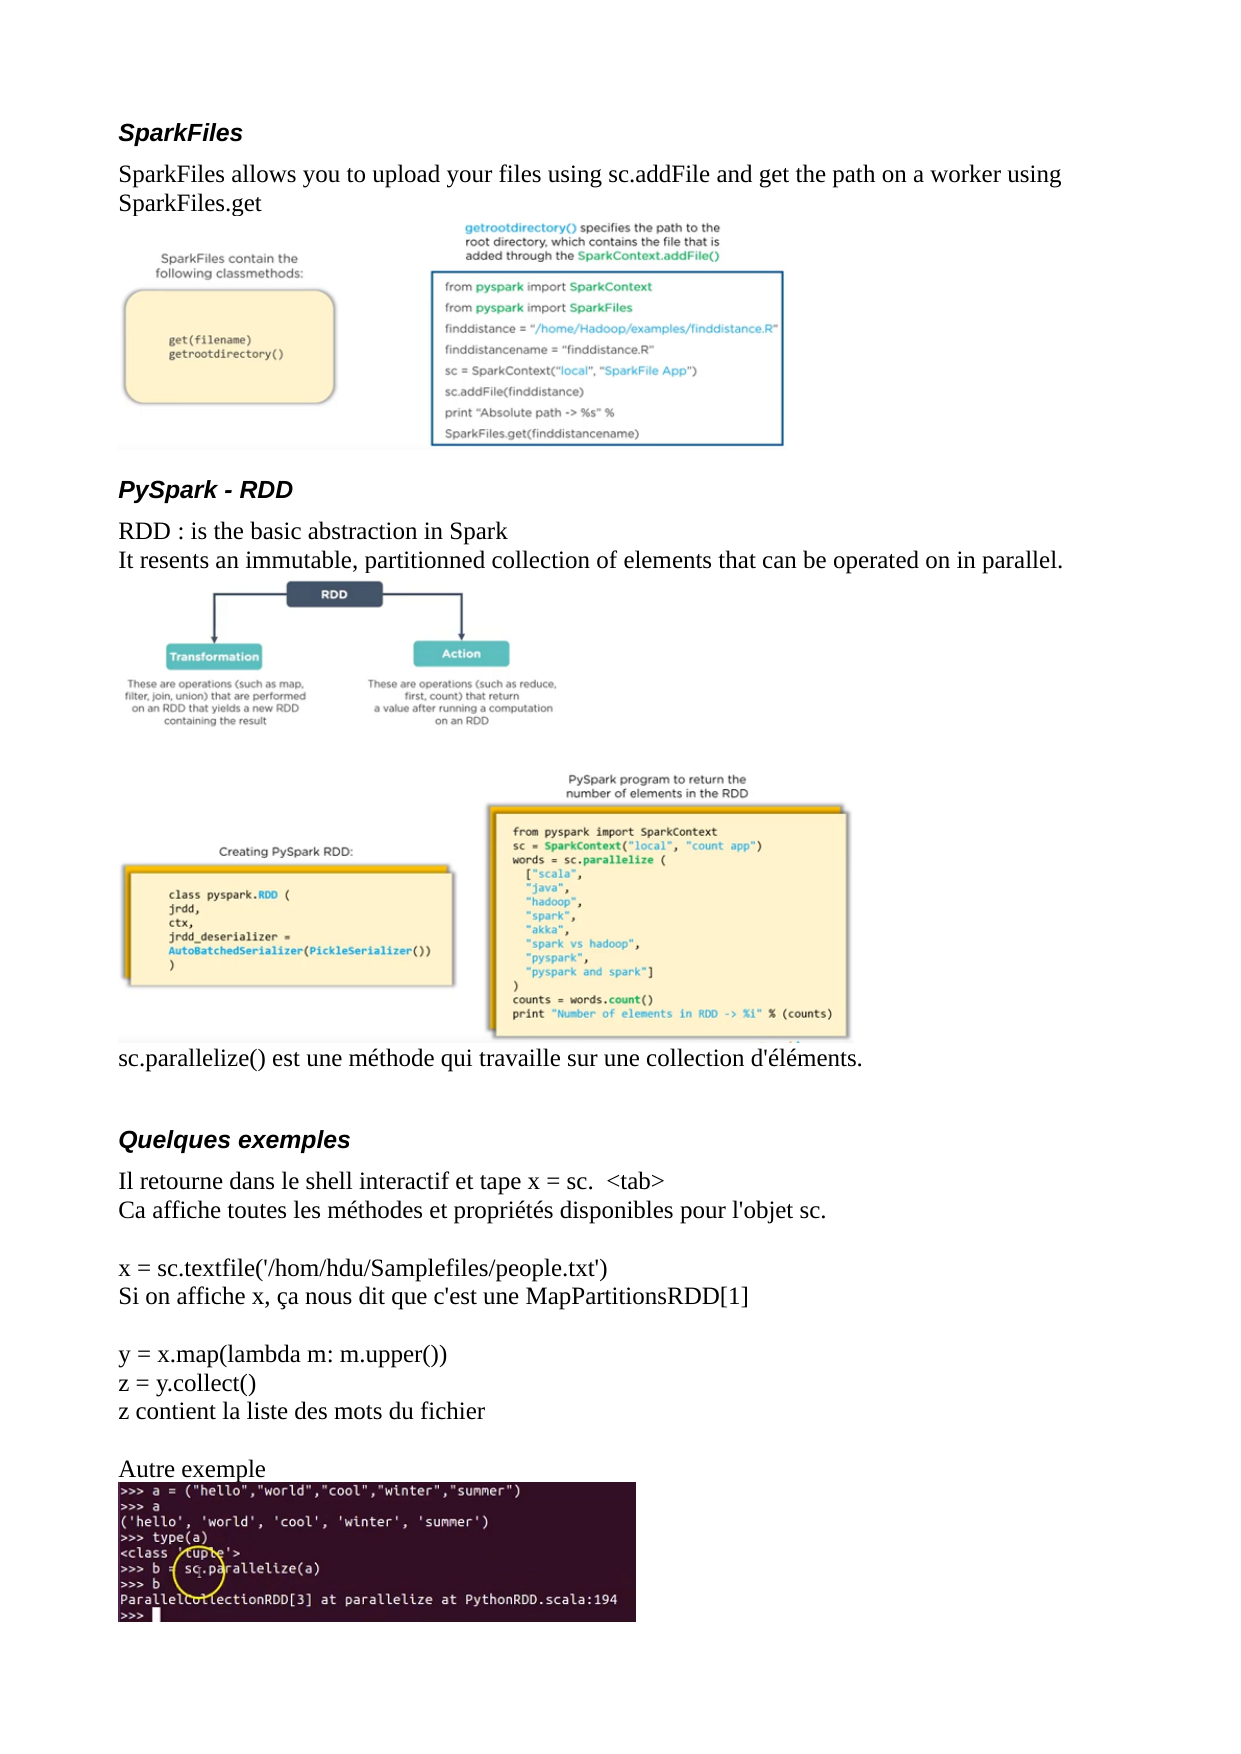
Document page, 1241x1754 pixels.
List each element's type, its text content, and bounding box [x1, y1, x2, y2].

picture [118, 573, 564, 739]
picture [118, 1482, 636, 1622]
text Autre exemple [118, 1454, 1122, 1483]
text Ca affiche toutes les méthodes et propriétés disponibles pour l'objet sc. [118, 1195, 1122, 1224]
text sc.parallelize() est une méthode qui travaille sur une collection d'éléments. [118, 1043, 1122, 1072]
picture [118, 766, 854, 1043]
text z = y.collect() [118, 1368, 1122, 1396]
subtitle Quelques exemples [118, 1125, 1122, 1154]
text Il retourne dans le shell interactif et tape x = sc. <tab> [118, 1166, 1122, 1195]
text It resents an immutable, partitionned collection of elements that can be operated on in parallel. [118, 545, 1122, 573]
text Si on affiche x, ça nous dit que c'est une MapPartitionsRDD[1] [118, 1281, 1122, 1310]
picture [118, 216, 788, 450]
text z contient la liste des mots du fichier [118, 1396, 1122, 1425]
text RDD : is the basic abstraction in Spark [118, 516, 1122, 545]
subtitle SparkFiles [118, 118, 1122, 147]
text y = x.map(lambda m: m.upper()) [118, 1339, 1122, 1368]
text SparkFiles allows you to upload your files using sc.addFile and get the path on a worker using SparkFiles.get [118, 159, 1122, 217]
subtitle PySpark - RDD [118, 475, 1122, 503]
text x = sc.textfile('/hom/hdu/Samplefiles/people.txt') [118, 1253, 1122, 1281]
